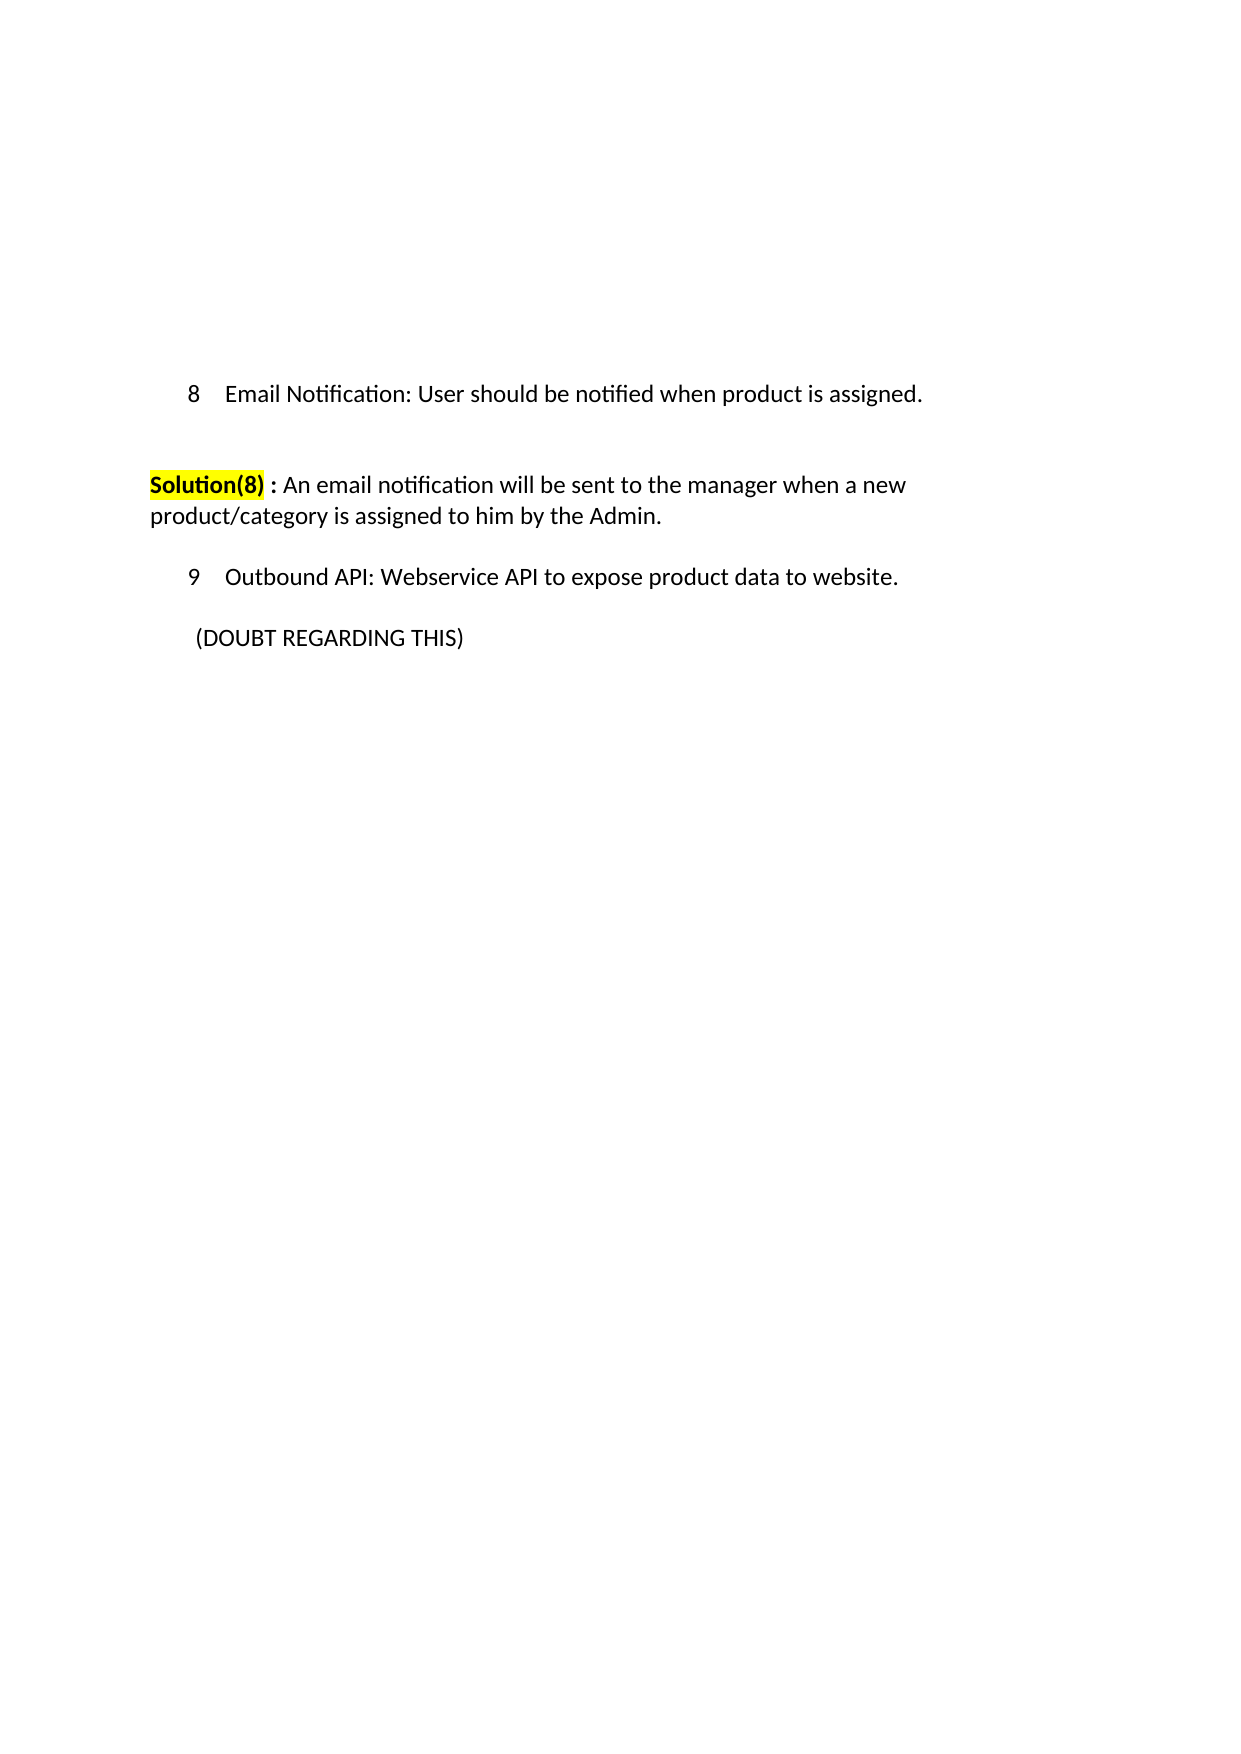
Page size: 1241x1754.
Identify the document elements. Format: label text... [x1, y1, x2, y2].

list Email Notification: User should be notified when product is assigned. [187, 378, 1090, 408]
list Outbound API: Webservice API to expose product data to website. [187, 561, 1090, 592]
list Solution(8) : An email notification will be sent to the manager when a new product/category is assigned to him by the Admin. [150, 469, 1090, 531]
list (DOUBT REGARDING THIS) [150, 622, 1090, 653]
